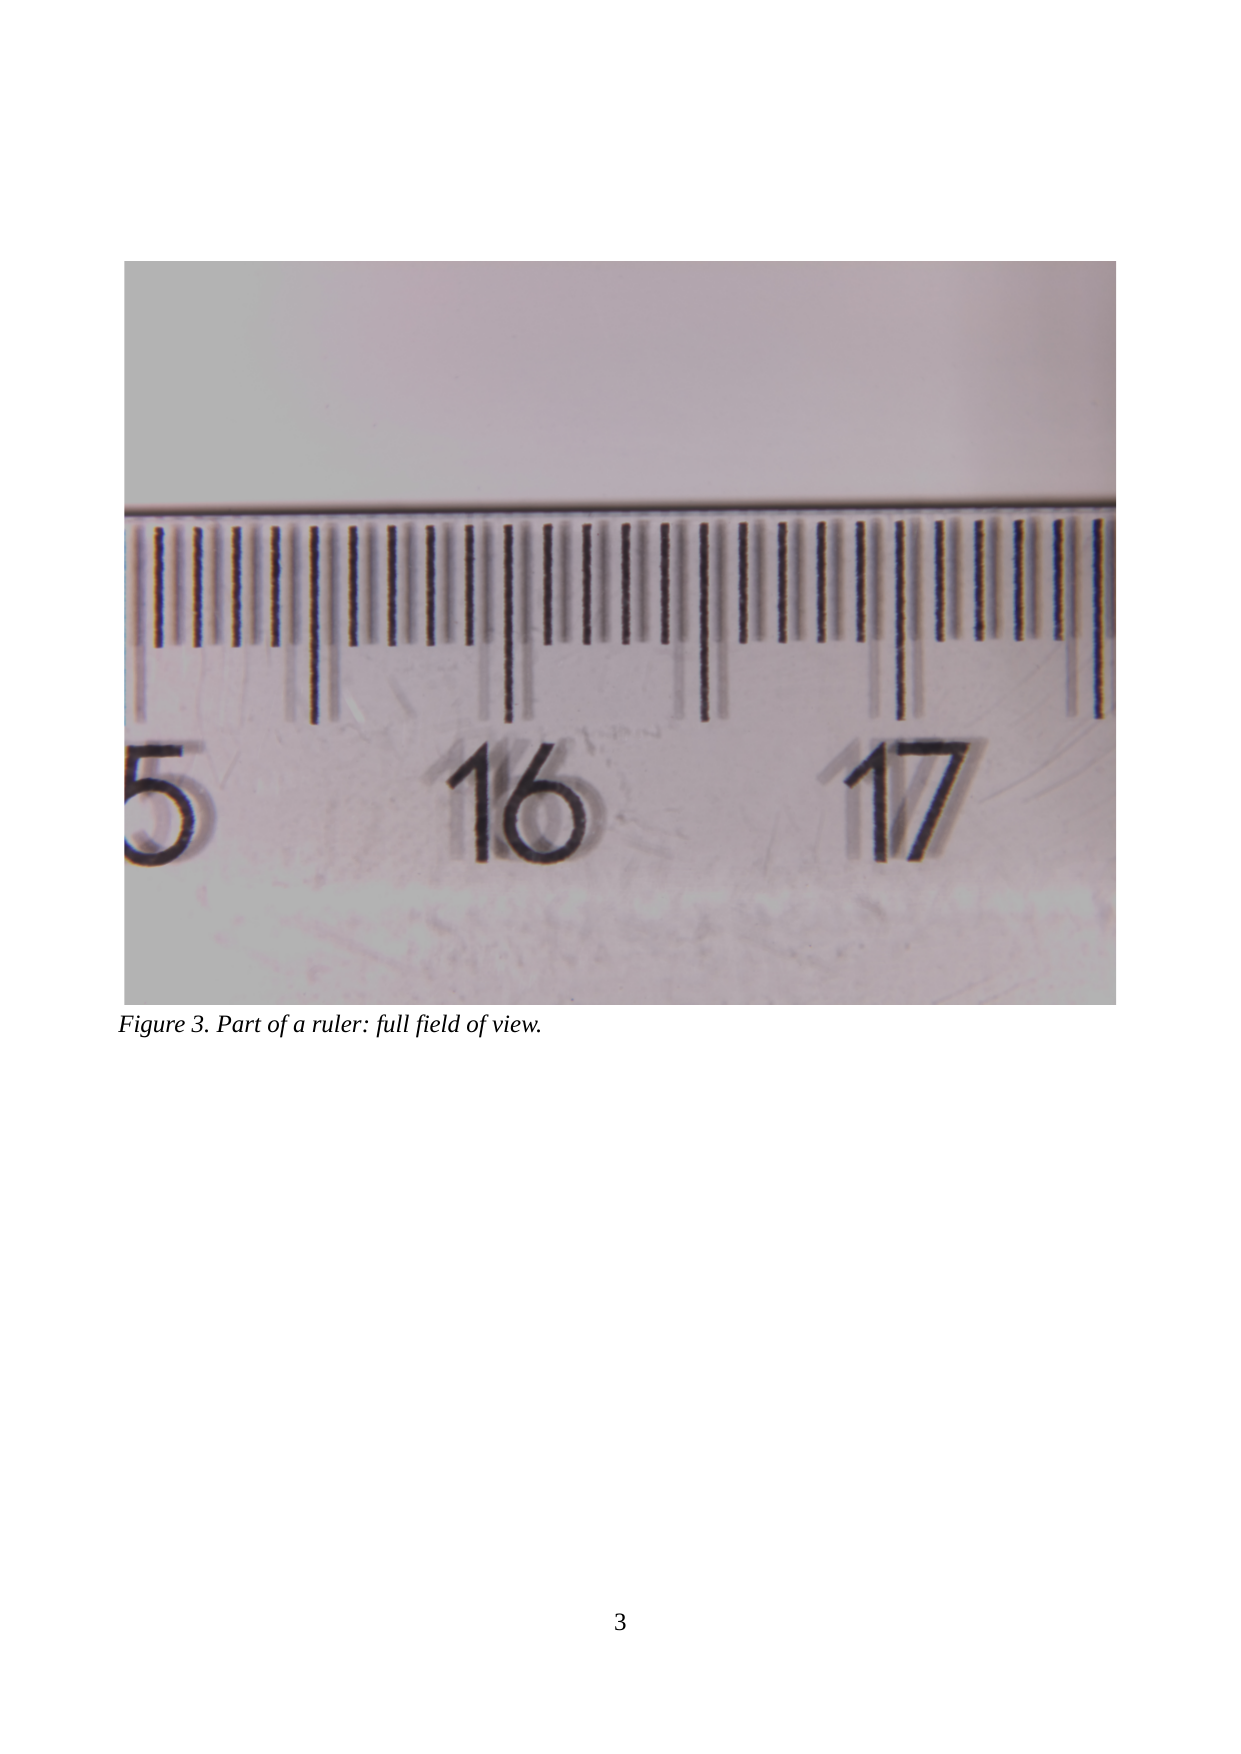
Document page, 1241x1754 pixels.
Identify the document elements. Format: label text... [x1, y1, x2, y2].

picture [124, 261, 1117, 1005]
text Figure 3. Part of a ruler: full field of view. [118, 261, 1122, 1038]
